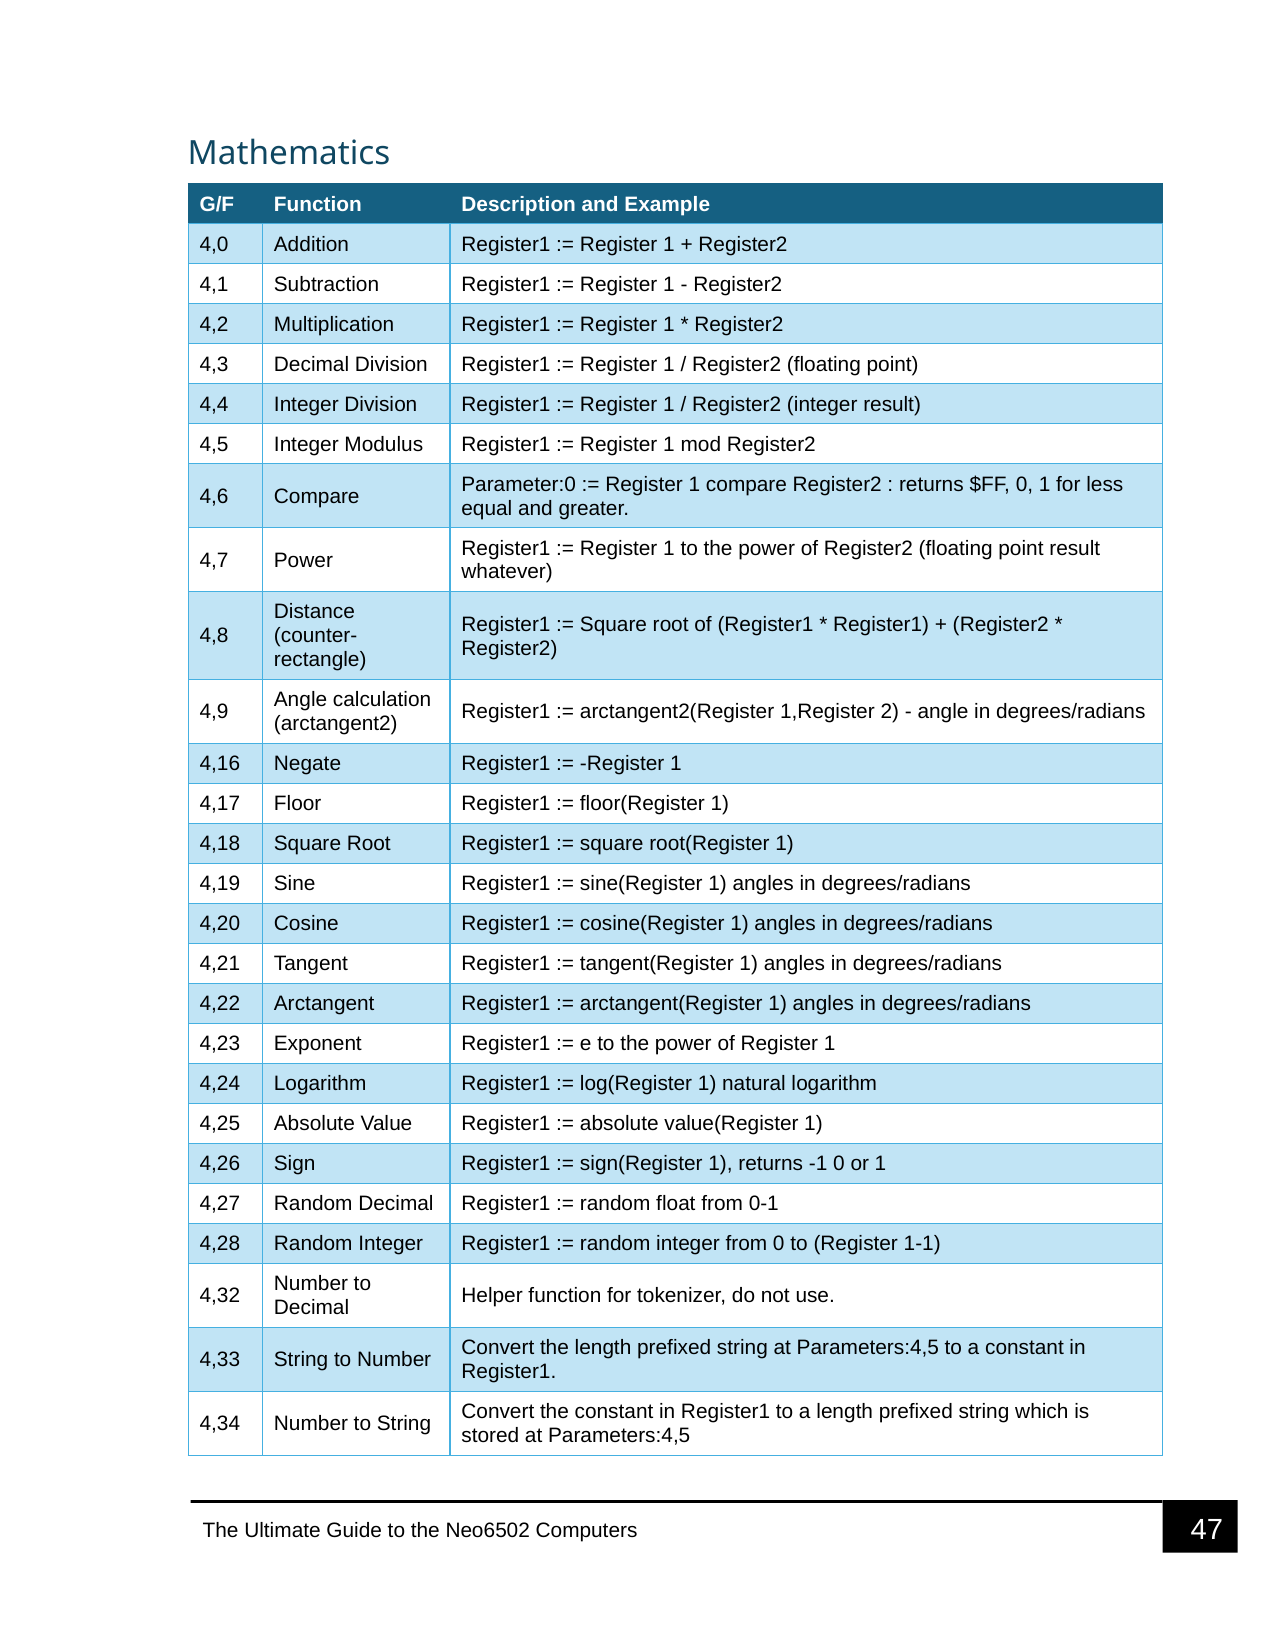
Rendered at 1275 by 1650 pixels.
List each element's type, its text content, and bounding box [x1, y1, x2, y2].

table_cell Register1 := e to the power of Register 1 [451, 1024, 1162, 1063]
table_cell Exponent [263, 1024, 449, 1063]
table_cell Register1 := sine(Register 1) angles in degrees/radians [451, 864, 1162, 903]
table_cell 4,25 [189, 1104, 262, 1143]
table_cell Register1 := Register 1 / Register2 (integer result) [451, 384, 1162, 423]
table_cell Compare [263, 464, 449, 527]
table_cell 4,19 [189, 864, 262, 903]
table_cell 4,33 [189, 1328, 262, 1391]
table_cell Subtraction [263, 264, 449, 303]
table_cell Integer Division [263, 384, 449, 423]
table_cell Square Root [263, 824, 449, 863]
table_cell 4,22 [189, 984, 262, 1023]
table_cell Register1 := random integer from 0 to (Register 1-1) [451, 1224, 1162, 1263]
table_cell Register1 := Register 1 / Register2 (floating point) [451, 344, 1162, 383]
table_cell Helper function for tokenizer, do not use. [451, 1264, 1162, 1327]
table_cell Register1 := Register 1 mod Register2 [451, 424, 1162, 463]
table_header Function [263, 184, 449, 223]
table_cell 4,9 [189, 680, 262, 743]
table_cell Distance (counter-rectangle) [263, 592, 449, 679]
table_header G/F [189, 184, 262, 223]
table_cell Cosine [263, 904, 449, 943]
table_cell 4,20 [189, 904, 262, 943]
table_cell Multiplication [263, 304, 449, 343]
table_cell 4,21 [189, 944, 262, 983]
table_cell Addition [263, 224, 449, 263]
table_cell 4,4 [189, 384, 262, 423]
table_cell Integer Modulus [263, 424, 449, 463]
table_cell Absolute Value [263, 1104, 449, 1143]
table_cell 4,6 [189, 464, 262, 527]
table_cell 4,28 [189, 1224, 262, 1263]
table_cell Parameter:0 := Register 1 compare Register2 : returns $FF, 0, 1 for less equal and greater. [451, 464, 1162, 527]
table_cell 4,32 [189, 1264, 262, 1327]
table_cell Register1 := sign(Register 1), returns -1 0 or 1 [451, 1144, 1162, 1183]
table_cell 4,34 [189, 1392, 262, 1454]
table_cell Register1 := absolute value(Register 1) [451, 1104, 1162, 1143]
table_cell Register1 := arctangent(Register 1) angles in degrees/radians [451, 984, 1162, 1023]
table_cell Number to String [263, 1392, 449, 1454]
table_cell Register1 := -Register 1 [451, 744, 1162, 783]
table_cell String to Number [263, 1328, 449, 1391]
table_cell Power [263, 528, 449, 591]
table_cell Register1 := tangent(Register 1) angles in degrees/radians [451, 944, 1162, 983]
table_cell 4,16 [189, 744, 262, 783]
table_cell Register1 := floor(Register 1) [451, 784, 1162, 823]
table_cell 4,26 [189, 1144, 262, 1183]
table_cell Logarithm [263, 1064, 449, 1103]
table_cell Number to Decimal [263, 1264, 449, 1327]
table_cell Arctangent [263, 984, 449, 1023]
table_cell Register1 := cosine(Register 1) angles in degrees/radians [451, 904, 1162, 943]
table_cell 4,5 [189, 424, 262, 463]
table_cell Sine [263, 864, 449, 903]
table_cell Register1 := Register 1 * Register2 [451, 304, 1162, 343]
table_cell Sign [263, 1144, 449, 1183]
table_cell Floor [263, 784, 449, 823]
table_header Description and Example [451, 184, 1162, 223]
subtitle Mathematics [187, 129, 1162, 174]
table_cell Random Integer [263, 1224, 449, 1263]
table_cell 4,3 [189, 344, 262, 383]
table_cell Register1 := Square root of (Register1 * Register1) + (Register2 * Register2) [451, 592, 1162, 679]
table_cell Convert the length prefixed string at Parameters:4,5 to a constant in Register1. [451, 1328, 1162, 1391]
table_cell 4,1 [189, 264, 262, 303]
table_cell Angle calculation (arctangent2) [263, 680, 449, 743]
table_cell 4,24 [189, 1064, 262, 1103]
table_cell 4,8 [189, 592, 262, 679]
table_cell Register1 := Register 1 to the power of Register2 (floating point result whatever) [451, 528, 1162, 591]
table_cell Register1 := log(Register 1) natural logarithm [451, 1064, 1162, 1103]
table_cell Tangent [263, 944, 449, 983]
table_cell Random Decimal [263, 1184, 449, 1223]
table_cell Register1 := square root(Register 1) [451, 824, 1162, 863]
table_cell 4,18 [189, 824, 262, 863]
table_cell 4,23 [189, 1024, 262, 1063]
table_cell 4,0 [189, 224, 262, 263]
table_cell Decimal Division [263, 344, 449, 383]
table_cell Register1 := arctangent2(Register 1,Register 2) - angle in degrees/radians [451, 680, 1162, 743]
table_cell 4,17 [189, 784, 262, 823]
table_cell Negate [263, 744, 449, 783]
table_cell Convert the constant in Register1 to a length prefixed string which is stored at Parameters:4,5 [451, 1392, 1162, 1454]
table_cell Register1 := Register 1 + Register2 [451, 224, 1162, 263]
table_cell Register1 := Register 1 - Register2 [451, 264, 1162, 303]
table_cell 4,27 [189, 1184, 262, 1223]
table_cell 4,7 [189, 528, 262, 591]
table_cell 4,2 [189, 304, 262, 343]
table_cell Register1 := random float from 0-1 [451, 1184, 1162, 1223]
